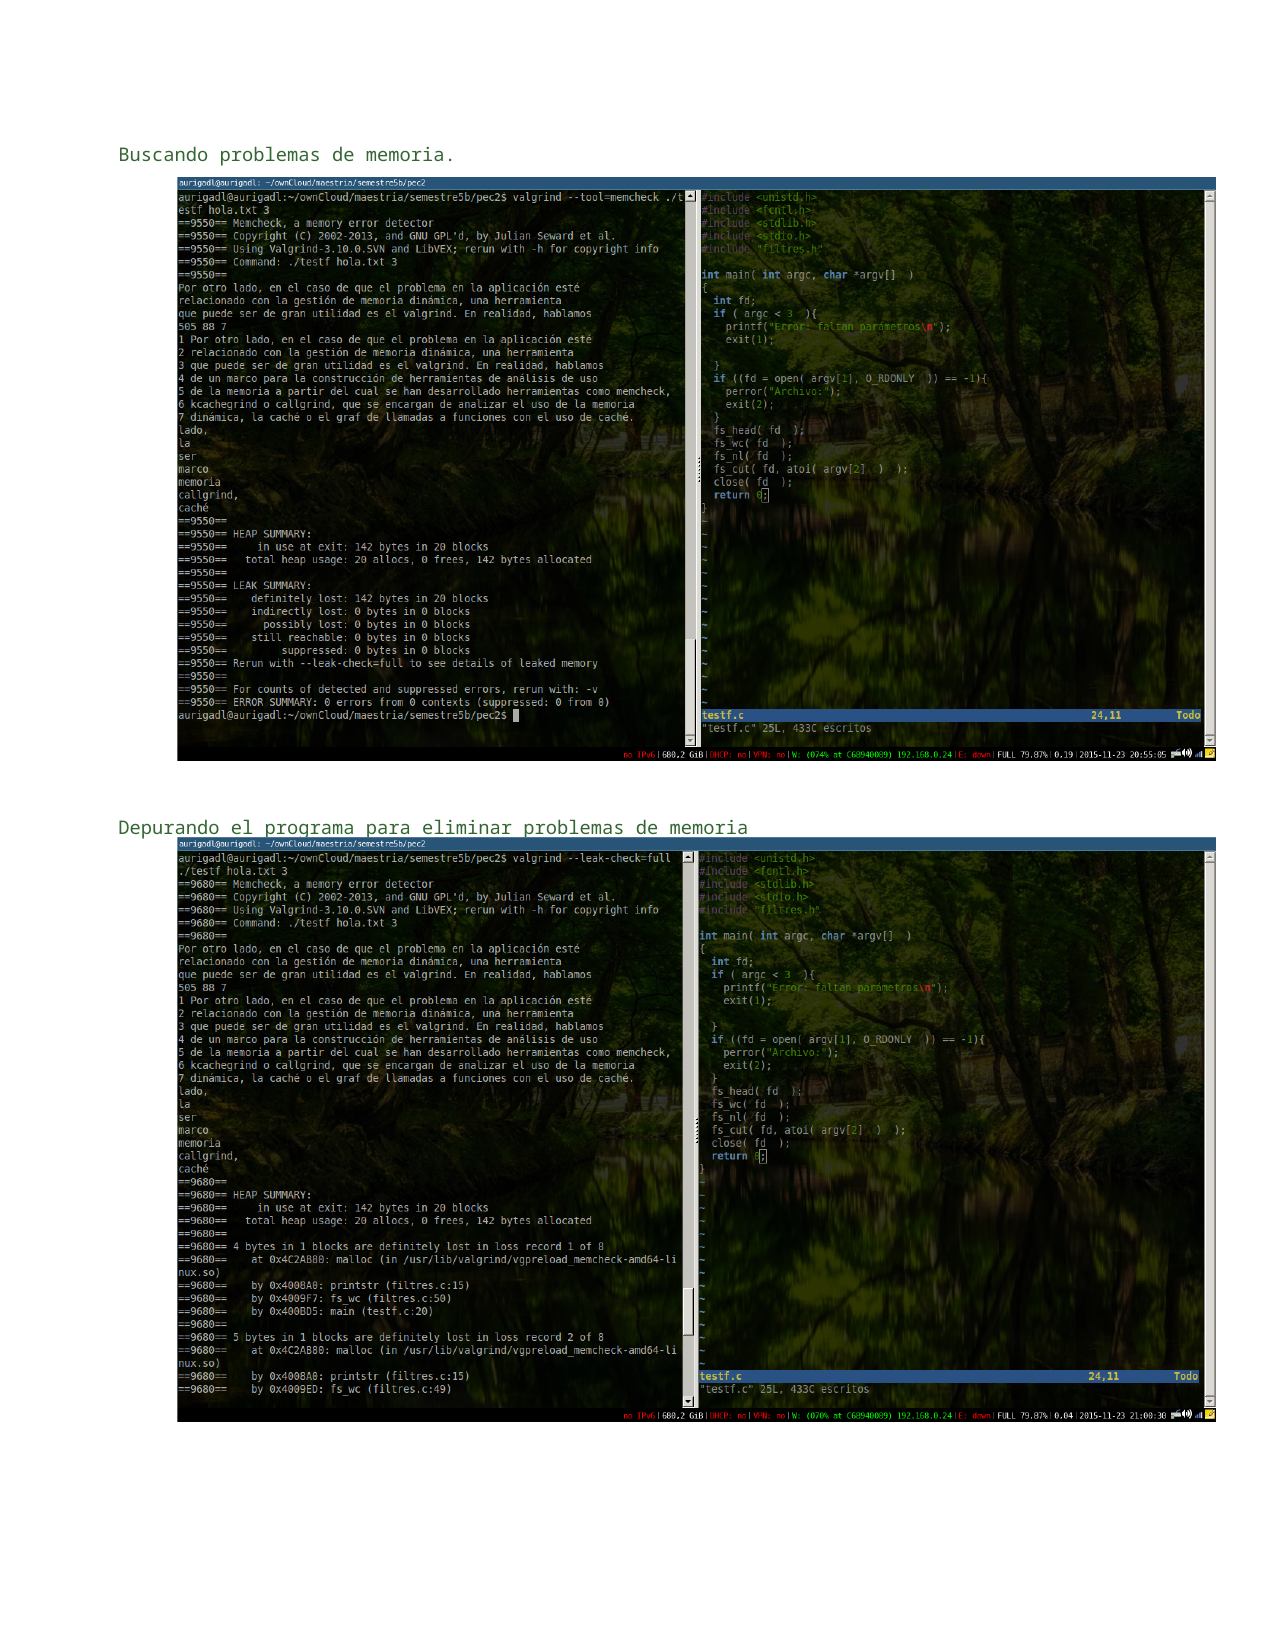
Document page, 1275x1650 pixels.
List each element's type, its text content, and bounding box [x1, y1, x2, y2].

text Depurando el programa para eliminar problemas de memoria [118, 820, 1157, 838]
picture [177, 177, 1216, 761]
picture [177, 837, 1216, 1422]
text Buscando problemas de memoria. [118, 148, 1157, 165]
